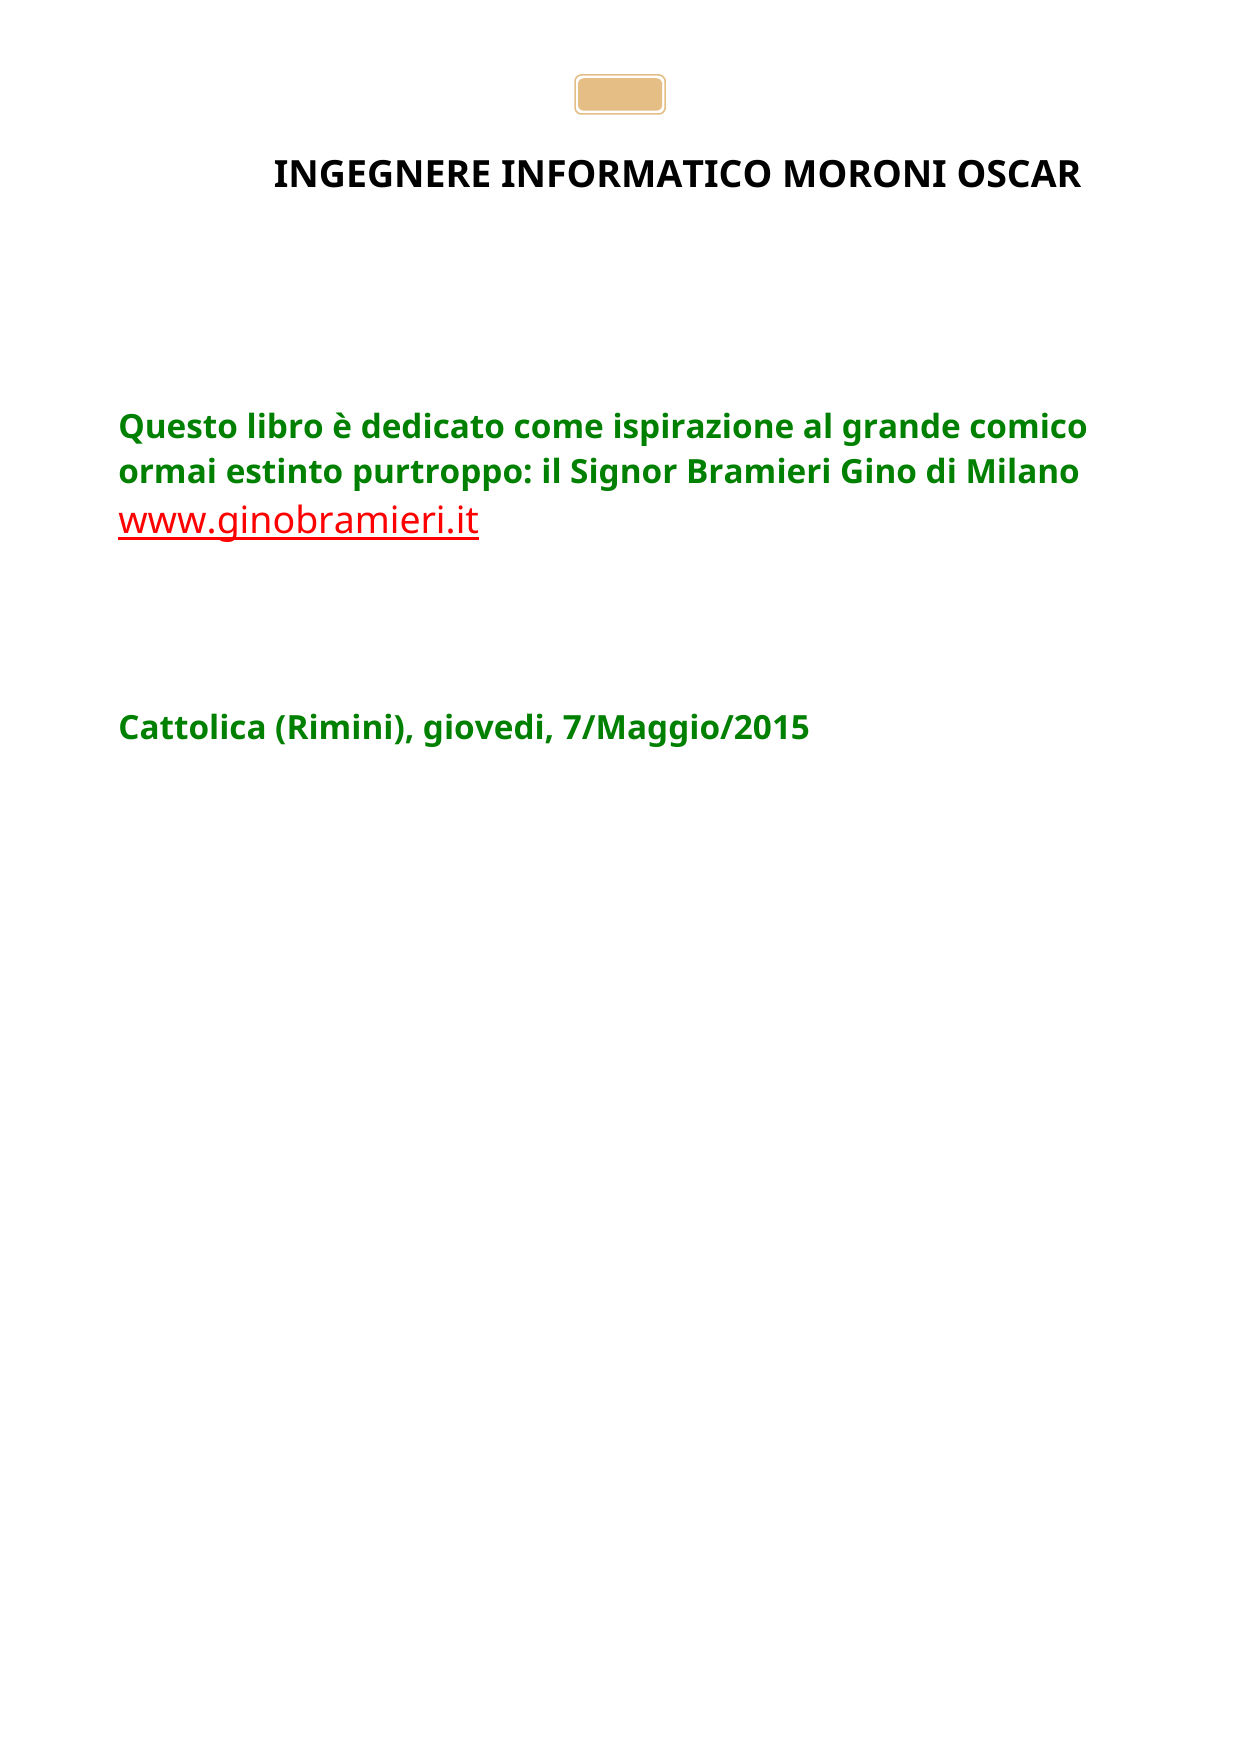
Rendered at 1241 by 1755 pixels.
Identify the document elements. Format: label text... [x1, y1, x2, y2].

text INGEGNERE INFORMATICO MORONI OSCAR [118, 148, 1122, 199]
text Cattolica (Rimini), giovedi, 7/Maggio/2015 [118, 703, 1122, 749]
text Questo libro è dedicato come ispirazione al grande comico ormai estinto purtroppo: il Signor Bramieri Gino di Milano www.ginobramieri.it [118, 403, 1122, 545]
